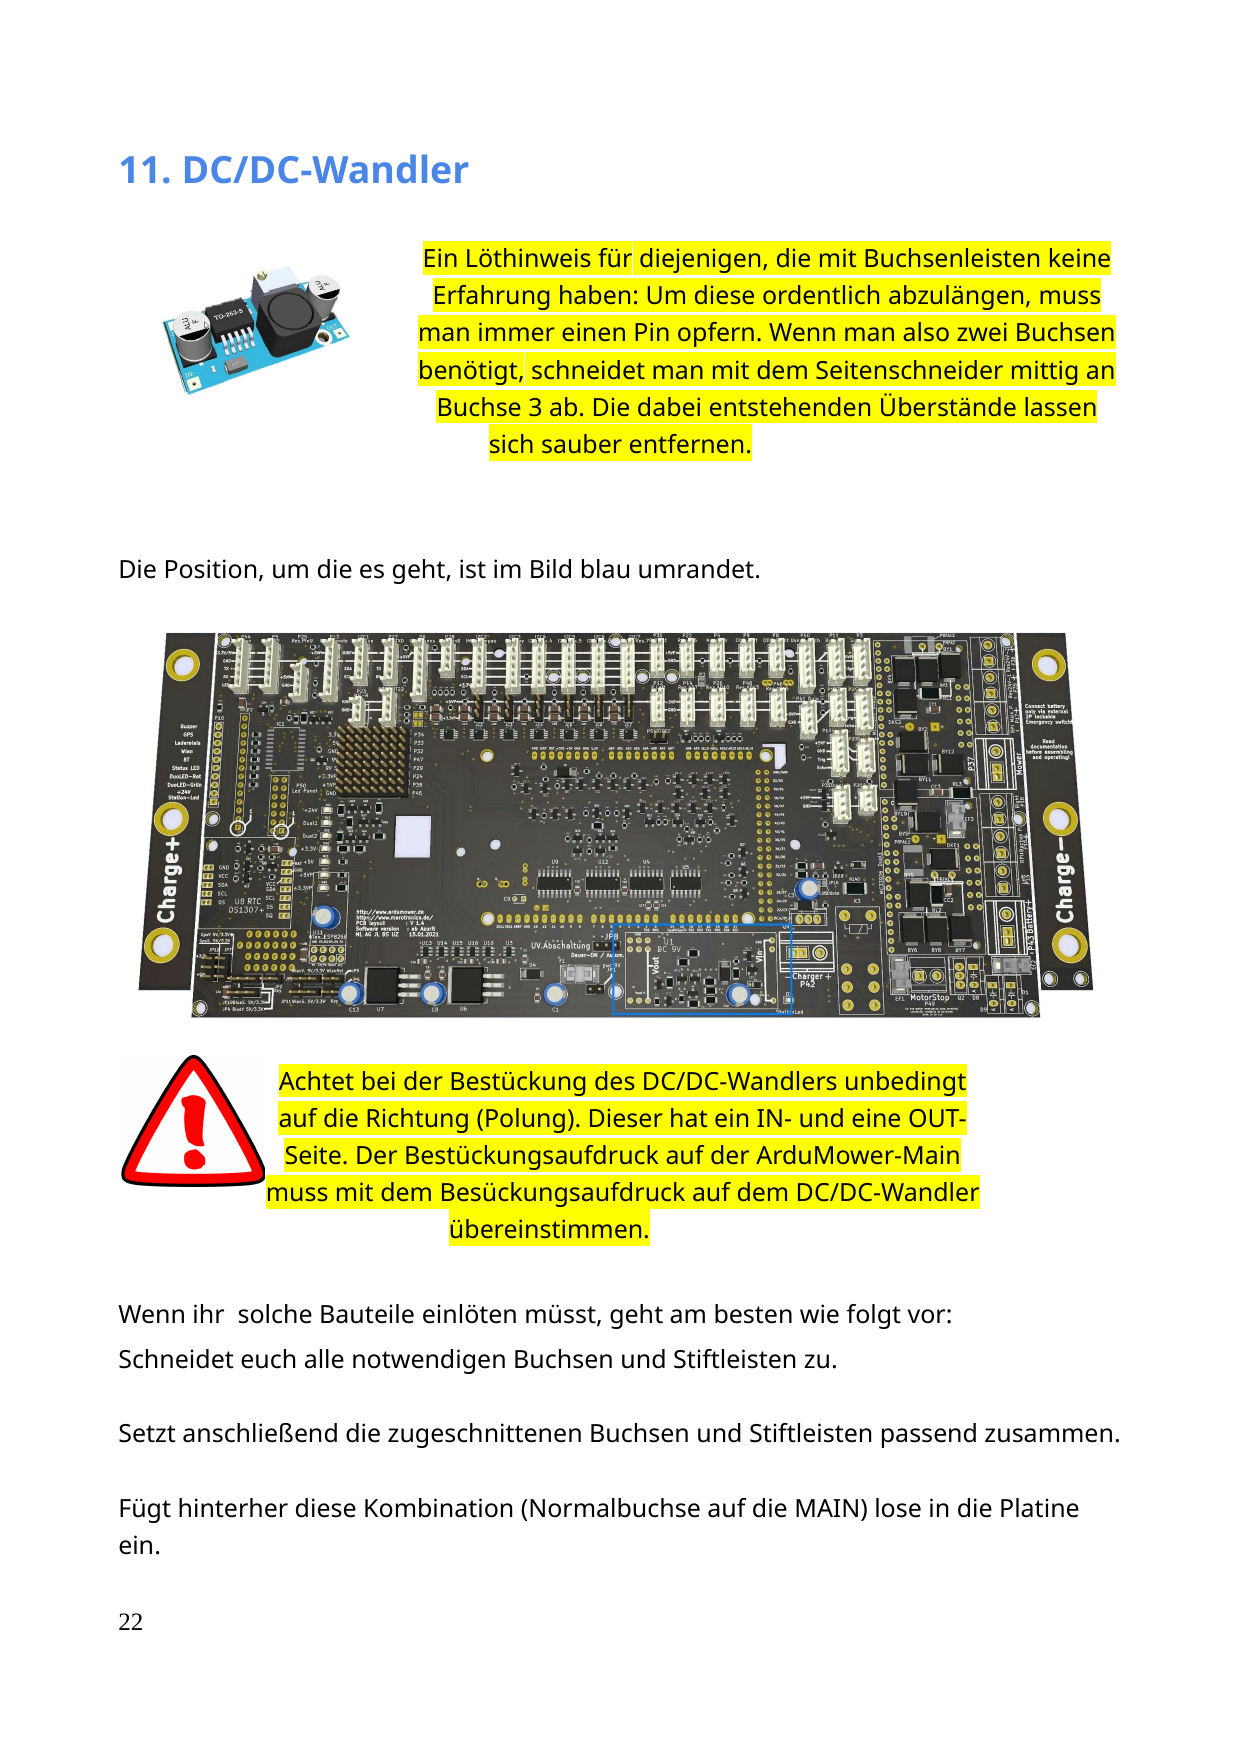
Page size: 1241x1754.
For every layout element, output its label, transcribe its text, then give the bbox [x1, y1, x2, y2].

text Achtet bei der Bestückung des DC/DC-Wandlers unbedingt auf die Richtung (Polung). Dieser hat ein IN- und eine OUT-Seite. Der Bestückungsaufdruck auf der ArduMower-Main muss mit dem Besückungsaufdruck auf dem DC/DC-Wandler übereinstimmen. [118, 1061, 980, 1246]
picture [120, 257, 412, 423]
text Die Position, um die es geht, ist im Bild blau umrandet. [118, 553, 1122, 584]
text Ein Löthinweis für diejenigen, die mit Buchsenleisten keine Erfahrung haben: Um diese ordentlich abzulängen, muss man immer einen Pin opfern. Wenn man also zwei Buchsen benötigt, schneidet man mit dem Seitenschneider mittig an Buchse 3 ab. Die dabei entstehenden Überstände lassen sich sauber entfernen. [118, 238, 1122, 461]
picture [121, 1055, 265, 1187]
text Wenn ihr solche Bauteile einlöten müsst, geht am besten wie folgt vor: [118, 1293, 980, 1331]
picture [131, 627, 1100, 1022]
subtitle 11. DC/DC-Wandler [118, 143, 1122, 194]
text Schneidet euch alle notwendigen Buchsen und Stiftleisten zu. Setzt anschließend die zugeschnittenen Buchsen und Stiftleisten passend zusammen. Fügt hinterher diese Kombination (Normalbuchse auf die MAIN) lose in die Platine ein. [118, 1339, 1122, 1562]
